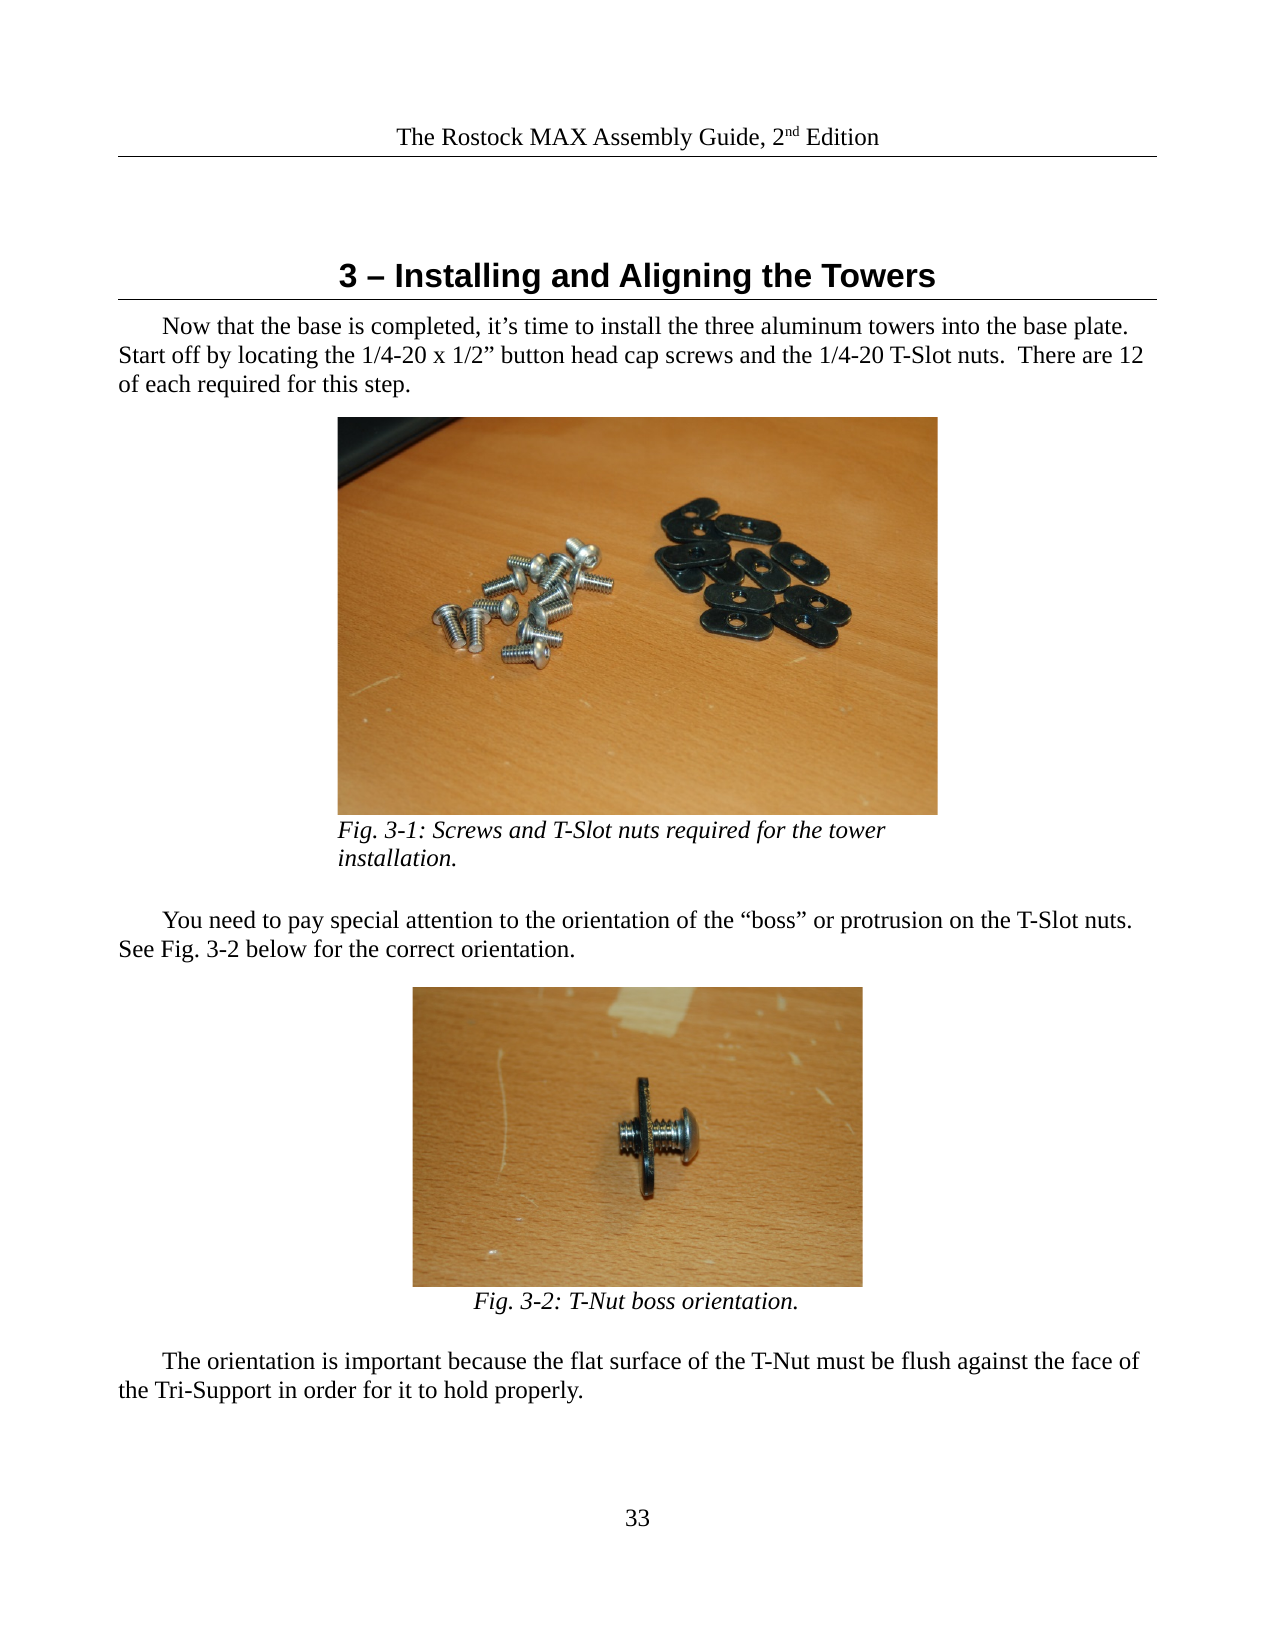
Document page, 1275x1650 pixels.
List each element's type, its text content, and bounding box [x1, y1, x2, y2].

picture [337, 417, 938, 815]
text Fig. 3-2: T-Nut boss orientation. [412, 1287, 862, 1315]
subtitle 3 – Installing and Aligning the Towers [118, 251, 1157, 299]
picture [412, 987, 863, 1287]
text Now that the base is completed, it’s time to install the three aluminum towers into the base plate. Start off by locating the 1/4-20 x 1/2” button head cap screws and the 1/4-20 T-Slot nuts. There are 12 of each required for this step. [118, 311, 1157, 398]
text You need to pay special attention to the orientation of the “boss” or protrusion on the T-Slot nuts. See Fig. 3-2 below for the correct orientation. [118, 905, 1157, 963]
text The orientation is important because the flat surface of the T-Nut must be flush against the face of the Tri-Support in order for it to hold properly. [118, 1346, 1157, 1404]
text Fig. 3-1: Screws and T-Slot nuts required for the tower installation. [337, 815, 937, 872]
